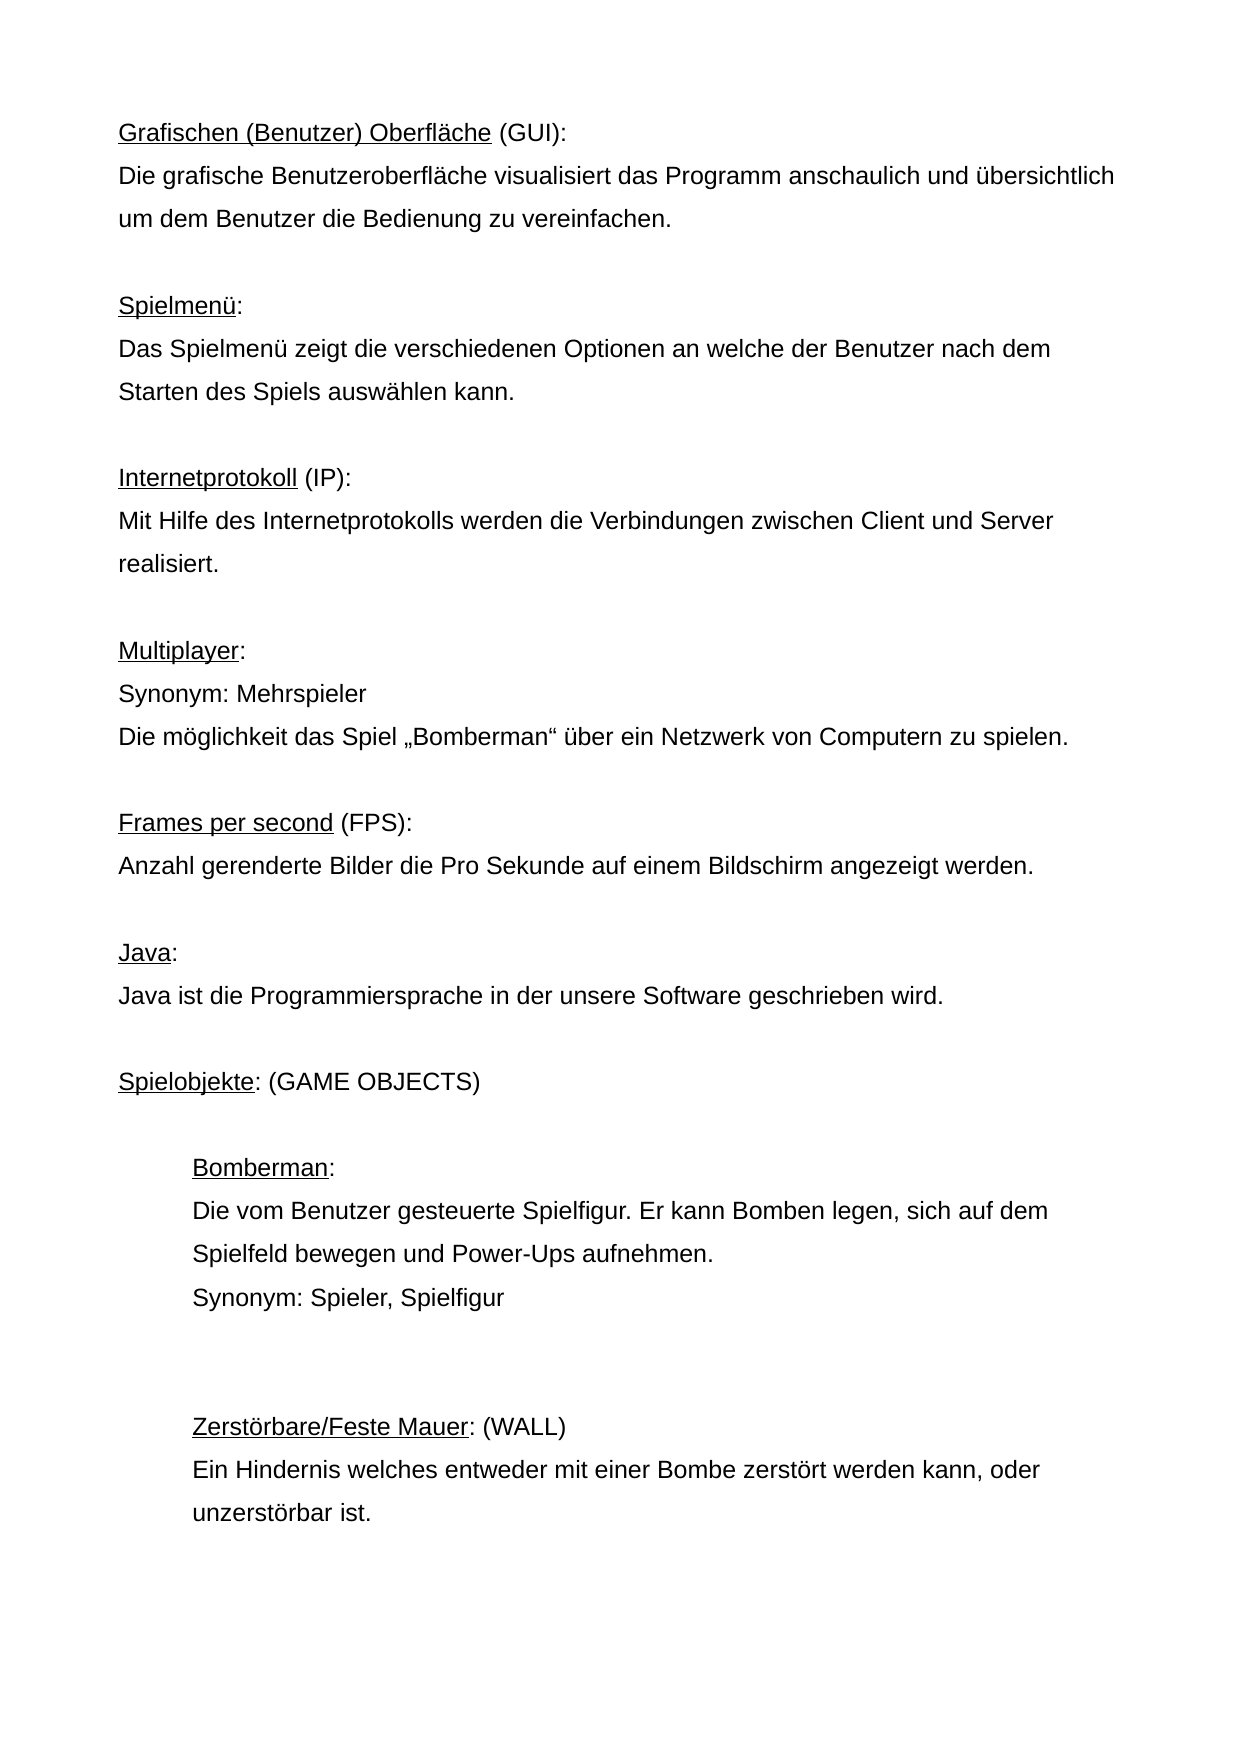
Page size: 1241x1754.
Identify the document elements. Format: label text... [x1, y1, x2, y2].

text Java: Java ist die Programmiersprache in der unsere Software geschrieben wird. [118, 937, 1122, 1009]
text Die möglichkeit das Spiel „Bomberman“ über ein Netzwerk von Computern zu spielen. [118, 722, 1122, 751]
text Synonym: Spieler, Spielfigur [118, 1282, 1122, 1311]
text Synonym: Mehrspieler [118, 679, 1122, 707]
text Zerstörbare/Feste Mauer: (WALL) Ein Hindernis welches entweder mit einer Bombe zerstört werden kann, oder unzerstörbar ist. [118, 1412, 1122, 1527]
text Spielobjekte: (GAME OBJECTS) [118, 1067, 1122, 1096]
text Spielmenü: Das Spielmenü zeigt die verschiedenen Optionen an welche der Benutzer nach dem Starten des Spiels auswählen kann. [118, 291, 1122, 406]
text Grafischen (Benutzer) Oberfläche (GUI): Die grafische Benutzeroberfläche visualisiert das Programm anschaulich und übersichtlich um dem Benutzer die Bedienung zu vereinfachen. [118, 118, 1122, 233]
text Bomberman: Die vom Benutzer gesteuerte Spielfigur. Er kann Bomben legen, sich auf dem Spielfeld bewegen und Power-Ups aufnehmen. [118, 1153, 1122, 1268]
text Multiplayer: [118, 636, 1122, 664]
text Frames per second (FPS): Anzahl gerenderte Bilder die Pro Sekunde auf einem Bildschirm angezeigt werden. [118, 808, 1122, 880]
text Internetprotokoll (IP): Mit Hilfe des Internetprotokolls werden die Verbindungen zwischen Client und Server realisiert. [118, 463, 1122, 578]
